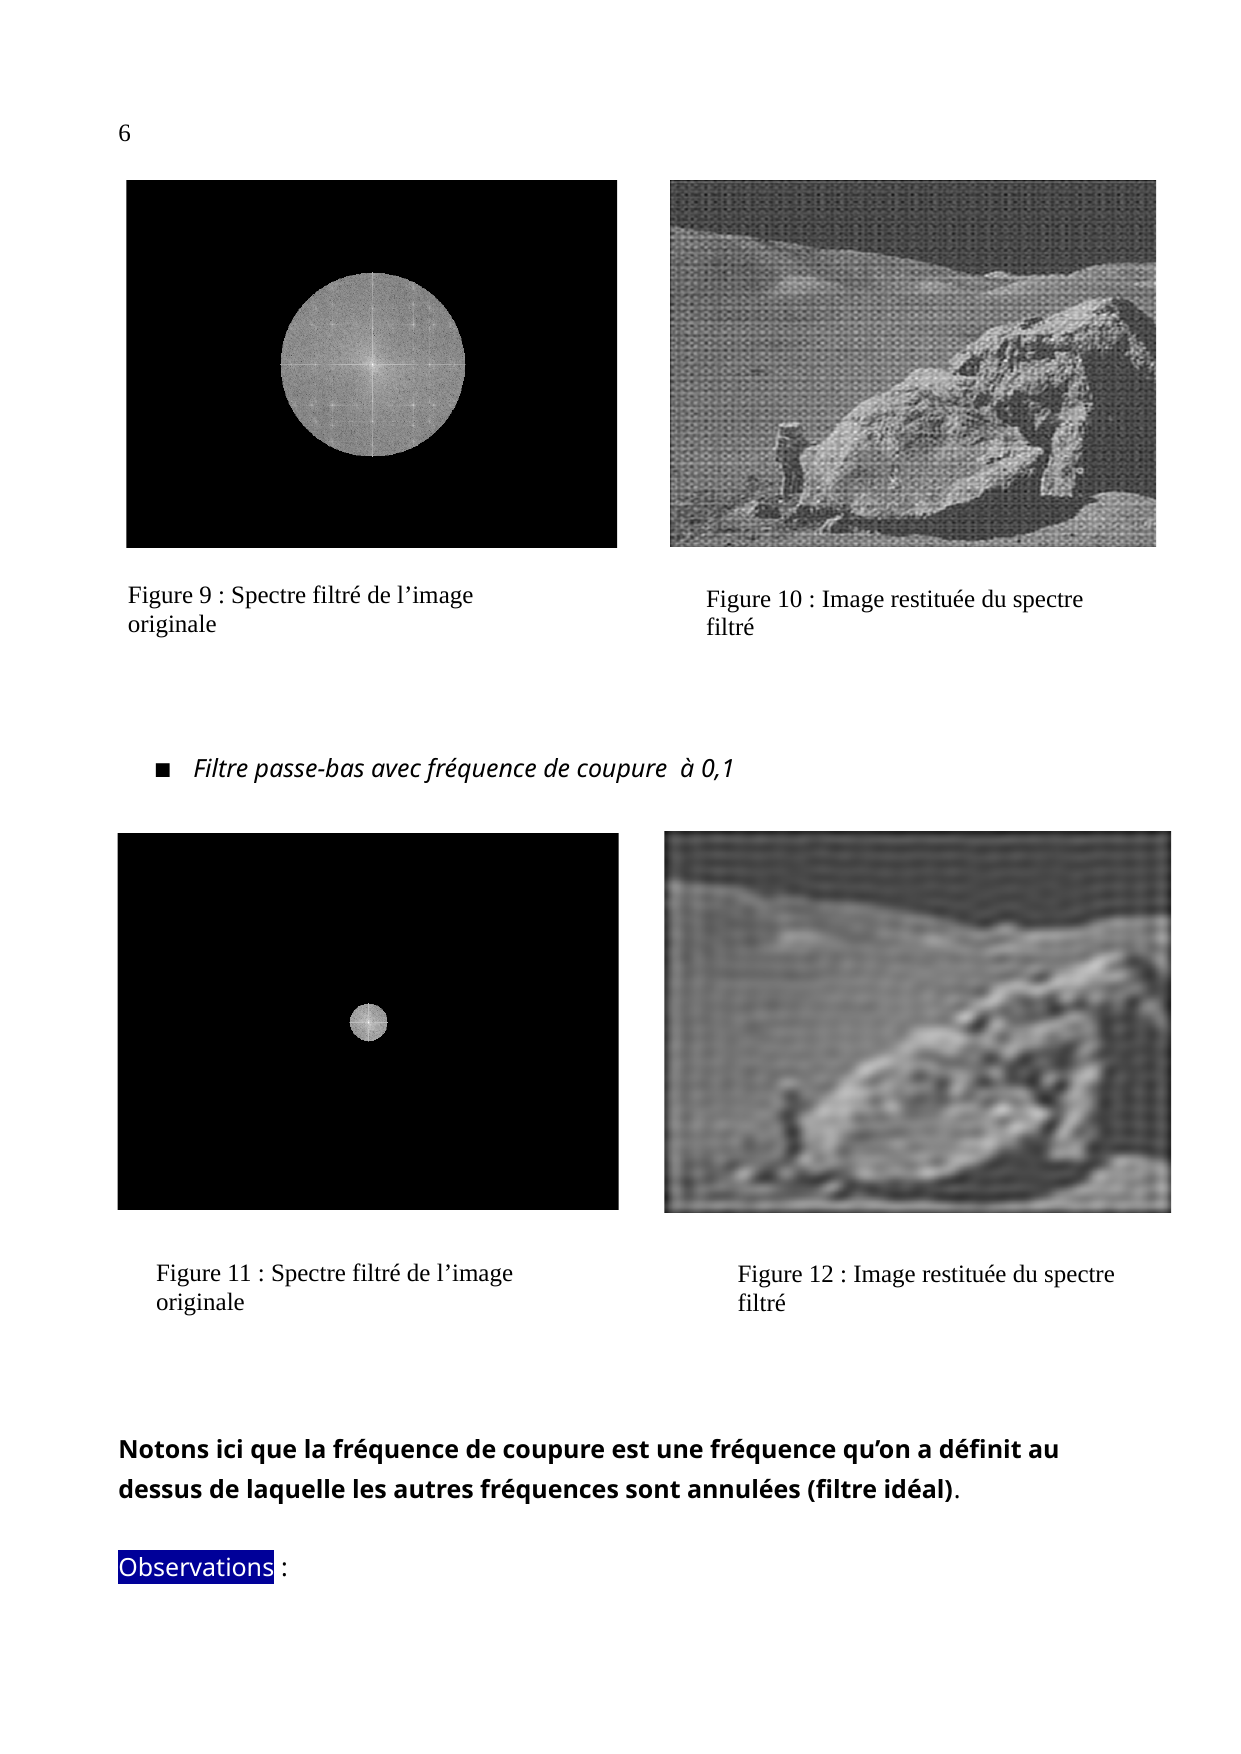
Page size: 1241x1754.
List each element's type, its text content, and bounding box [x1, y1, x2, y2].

picture [670, 180, 1157, 547]
text Observations : [118, 1550, 1122, 1584]
picture [664, 831, 1172, 1213]
text Notons ici que la fréquence de coupure est une fréquence qu’on a définit au dessus de laquelle les autres fréquences sont annulées (filtre idéal). [118, 1432, 1122, 1505]
list Filtre passe-bas avec fréquence de coupure à 0,1 [156, 751, 1122, 785]
picture [117, 833, 619, 1210]
picture [126, 180, 618, 548]
